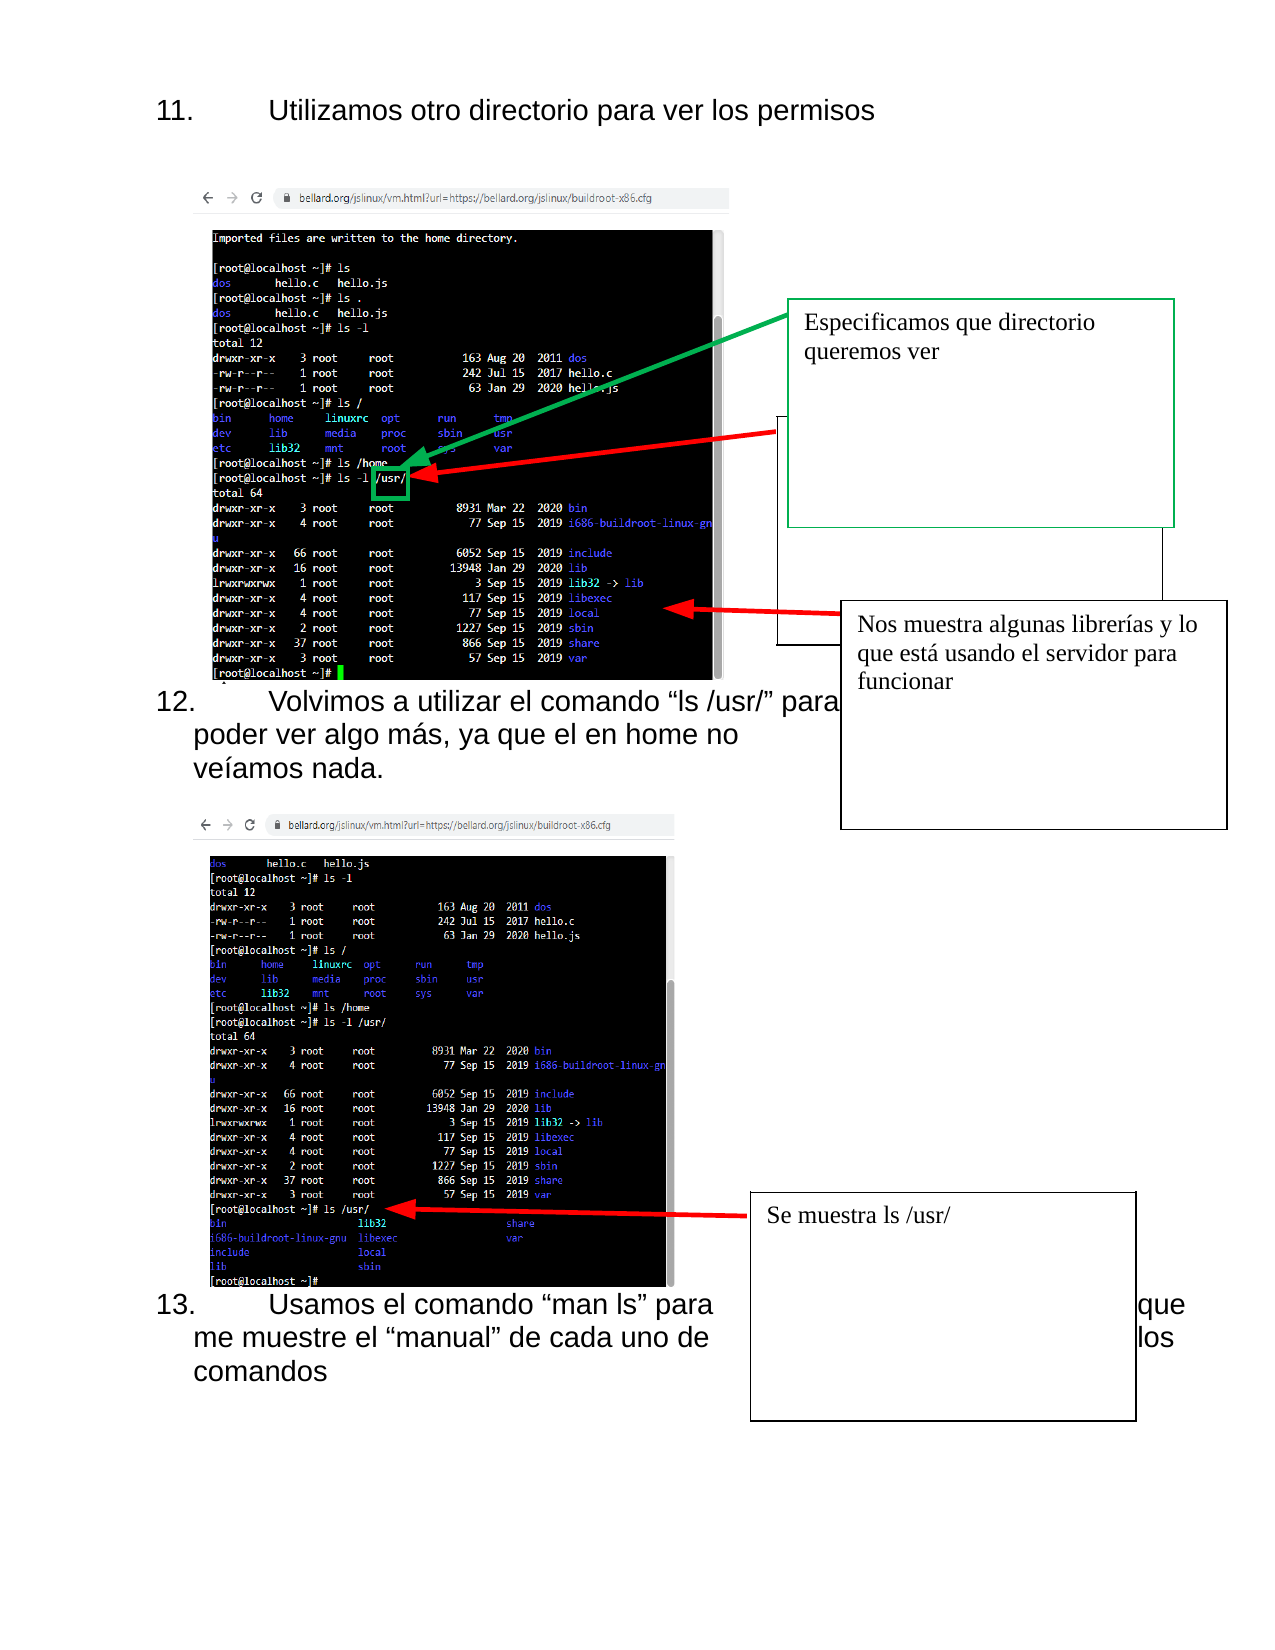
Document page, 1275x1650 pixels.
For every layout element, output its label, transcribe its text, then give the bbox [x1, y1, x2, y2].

text Nos muestra algunas librerías y lo que está usando el servidor para funcionar [857, 609, 1211, 695]
list Utilizamos otro directorio para ver los permisos [156, 93, 1205, 126]
list Usamos el comando “man ls” para que me muestre el “manual” de cada uno de los comandos [1137, 1287, 1205, 1387]
list Usamos el comando “man ls” para que me muestre el “manual” de cada uno de los comandos [156, 1287, 750, 1387]
text Se muestra ls /usr/ [766, 1201, 1120, 1229]
list Volvimos a utilizar el comando “ls /usr/” para poder ver algo más, ya que el en home no veíamos nada. [156, 684, 840, 784]
text Especificamos que directorio queremos ver [804, 307, 1158, 365]
